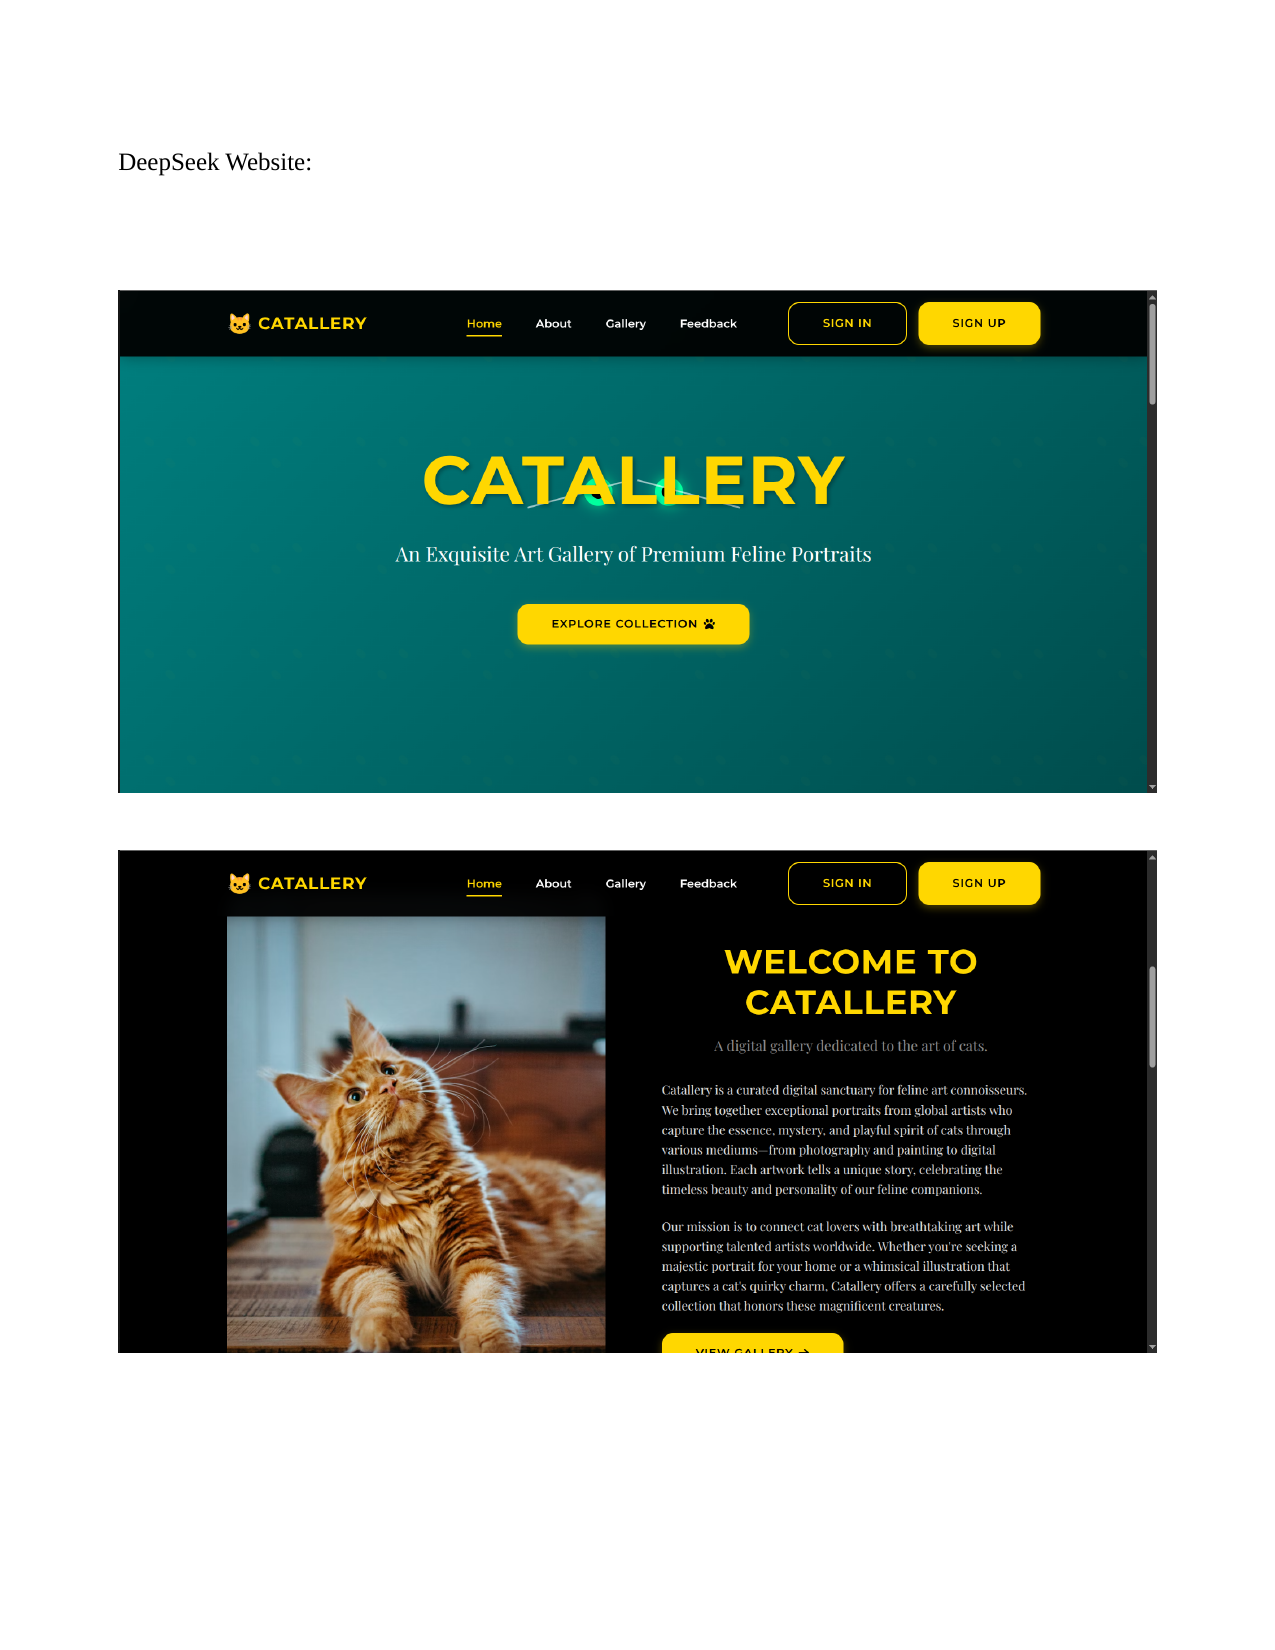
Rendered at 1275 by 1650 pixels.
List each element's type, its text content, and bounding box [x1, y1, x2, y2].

text DeepSeek Website: [118, 147, 1157, 176]
picture [118, 290, 1157, 793]
picture [118, 850, 1157, 1353]
